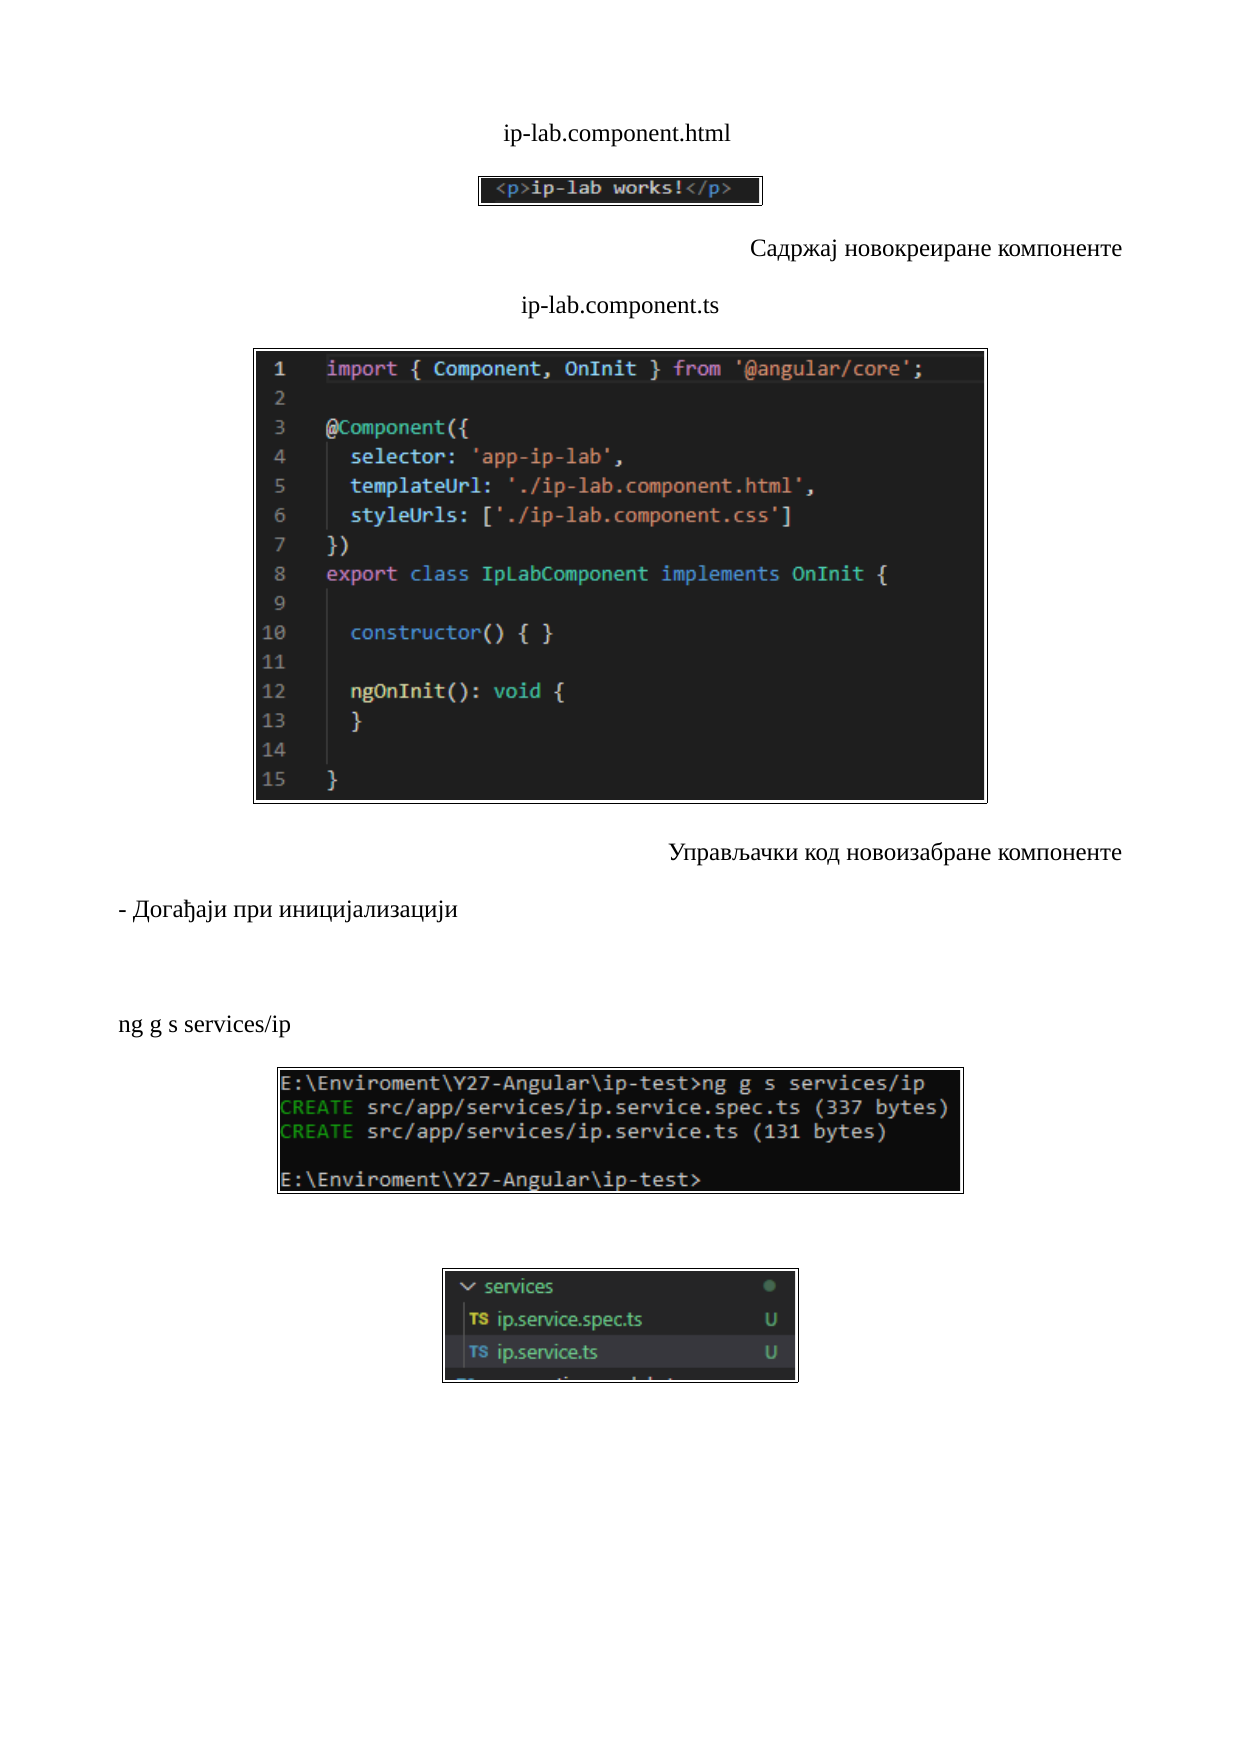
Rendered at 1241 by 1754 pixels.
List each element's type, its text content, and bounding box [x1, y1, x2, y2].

picture [481, 178, 760, 203]
text ip-lab.component.html [118, 118, 1122, 147]
text ip-lab.component.ts [118, 291, 1122, 319]
picture [280, 1070, 961, 1191]
picture [256, 351, 985, 800]
text Управљачки код новоизабране компоненте [118, 837, 1122, 866]
picture [445, 1271, 796, 1380]
text Садржај новокреиране компоненте [118, 233, 1122, 262]
text ng g s services/ip [118, 1009, 1122, 1038]
text - Догађаји при иницијализацији [118, 894, 1122, 923]
